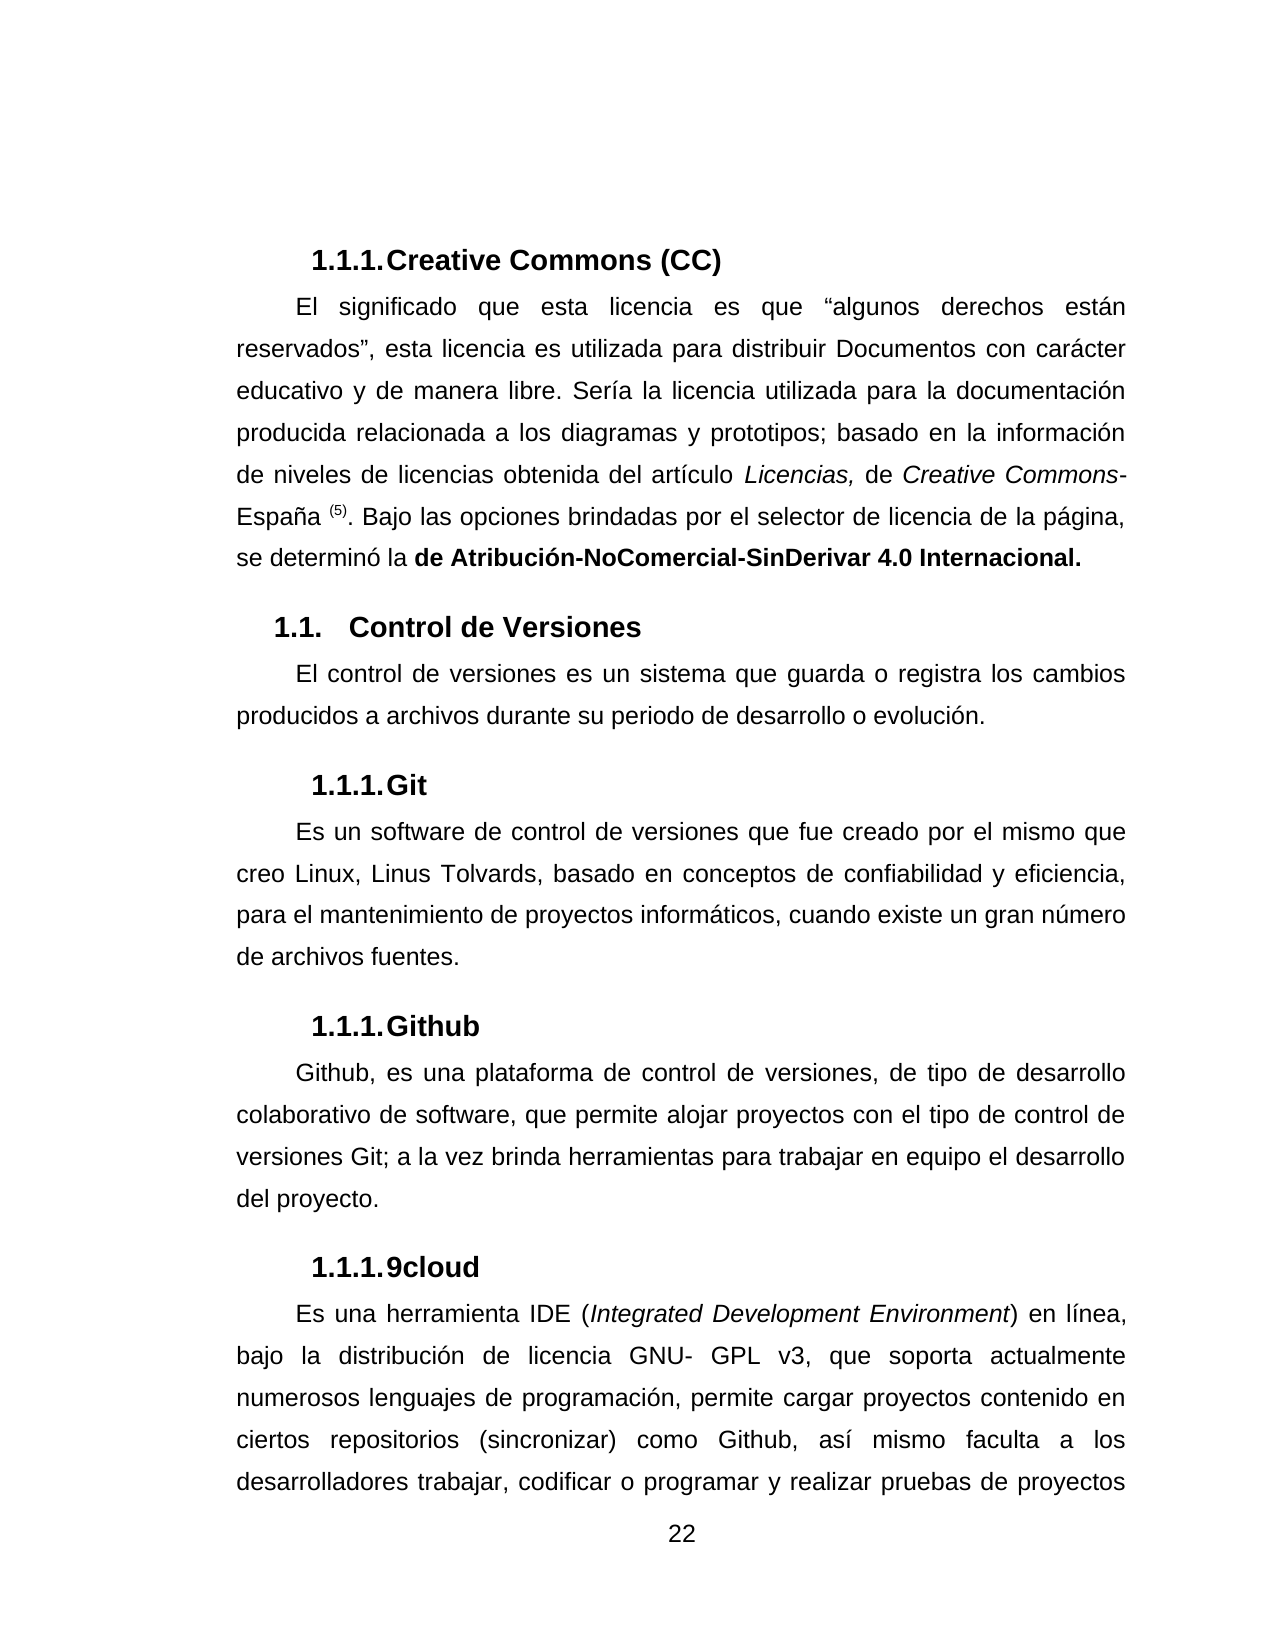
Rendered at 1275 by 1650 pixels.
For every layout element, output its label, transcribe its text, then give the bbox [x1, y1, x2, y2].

subtitle Git [311, 769, 1127, 801]
text Github, es una plataforma de control de versiones, de tipo de desarrollo colaborativo de software, que permite alojar proyectos con el tipo de control de versiones Git; a la vez brinda herramientas para trabajar en equipo el desarrollo del proyecto. [236, 1059, 1127, 1212]
subtitle Github [311, 1010, 1127, 1043]
text El significado que esta licencia es que “algunos derechos están reservados”, esta licencia es utilizada para distribuir Documentos con carácter educativo y de manera libre. Sería la licencia utilizada para la documentación producida relacionada a los diagramas y prototipos; basado en la información de niveles de licencias obtenida del artículo Licencias, de Creative Commons-España (5). Bajo las opciones brindadas por el selector de licencia de la página, se determinó la de Atribución-NoComercial-SinDerivar 4.0 Internacional. [236, 293, 1127, 572]
text Es un software de control de versiones que fue creado por el mismo que creo Linux, Linus Tolvards, basado en conceptos de confiabilidad y eficiencia, para el mantenimiento de proyectos informáticos, cuando existe un gran número de archivos fuentes. [236, 817, 1127, 971]
text El control de versiones es un sistema que guarda o registra los cambios producidos a archivos durante su periodo de desarrollo o evolución. [236, 660, 1127, 730]
subtitle Creative Commons (CC) [311, 244, 1127, 277]
subtitle 9cloud [311, 1251, 1127, 1284]
text Es una herramienta IDE (Integrated Development Environment) en línea, bajo la distribución de licencia GNU- GPL v3, que soporta actualmente numerosos lenguajes de programación, permite cargar proyectos contenido en ciertos repositorios (sincronizar) como Github, así mismo faculta a los desarrolladores trabajar, codificar o programar y realizar pruebas de proyectos [236, 1300, 1127, 1496]
subtitle Control de Versiones [274, 611, 1127, 644]
